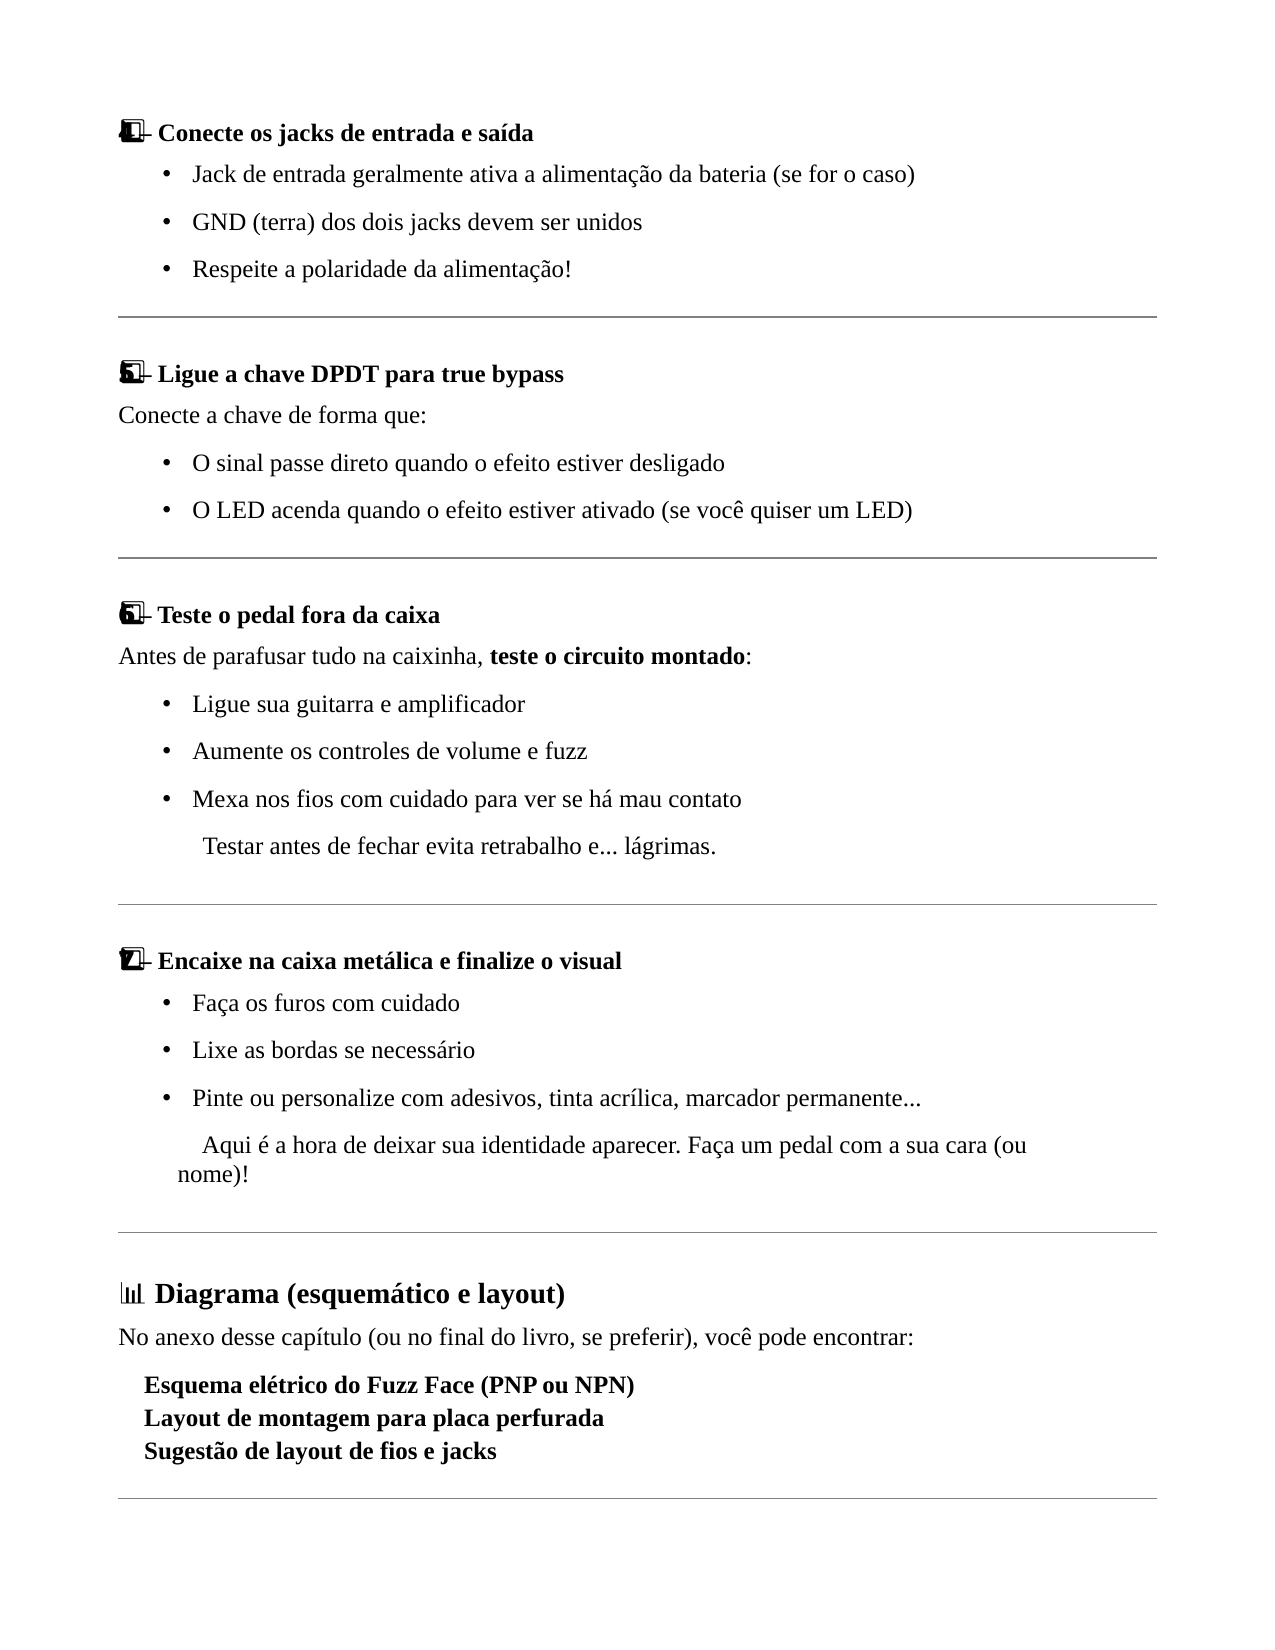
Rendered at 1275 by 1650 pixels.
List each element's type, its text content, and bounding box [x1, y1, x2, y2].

text Conecte a chave de forma que: [118, 400, 1157, 429]
list Ligue sua guitarra e amplificador [162, 689, 1157, 717]
text 🎨 Aqui é a hora de deixar sua identidade aparecer. Faça um pedal com a sua cara (ou nome)! [177, 1131, 1098, 1188]
text Antes de parafusar tudo na caixinha, teste o circuito montado: [118, 641, 1157, 670]
list Pinte ou personalize com adesivos, tinta acrílica, marcador permanente... [162, 1083, 1157, 1112]
list Jack de entrada geralmente ativa a alimentação da bateria (se for o caso) [162, 159, 1157, 188]
subtitle 📊 Diagrama (esquemático e layout) [118, 1276, 1157, 1310]
subtitle 4️⃣ – Conecte os jacks de entrada e saída [118, 118, 1157, 147]
text 🧪 Testar antes de fechar evita retrabalho e... lágrimas. [177, 831, 1098, 860]
subtitle 6️⃣ – Teste o pedal fora da caixa [118, 600, 1157, 628]
list Lixe as bordas se necessário [162, 1035, 1157, 1064]
list O LED acenda quando o efeito estiver ativado (se você quiser um LED) [162, 495, 1157, 524]
list O sinal passe direto quando o efeito estiver desligado [162, 448, 1157, 477]
list Faça os furos com cuidado [162, 988, 1157, 1016]
list GND (terra) dos dois jacks devem ser unidos [162, 207, 1157, 236]
list Respeite a polaridade da alimentação! [162, 254, 1157, 283]
list Mexa nos fios com cuidado para ver se há mau contato [162, 784, 1157, 813]
subtitle 5️⃣ – Ligue a chave DPDT para true bypass [118, 359, 1157, 388]
list Aumente os controles de volume e fuzz [162, 736, 1157, 765]
text ✅ Esquema elétrico do Fuzz Face (PNP ou NPN) ✅ Layout de montagem para placa perfurada ✅ Sugestão de layout de fios e jacks [118, 1370, 1157, 1465]
text No anexo desse capítulo (ou no final do livro, se preferir), você pode encontrar: [118, 1322, 1157, 1351]
subtitle 7️⃣ – Encaixe na caixa metálica e finalize o visual [118, 946, 1157, 975]
